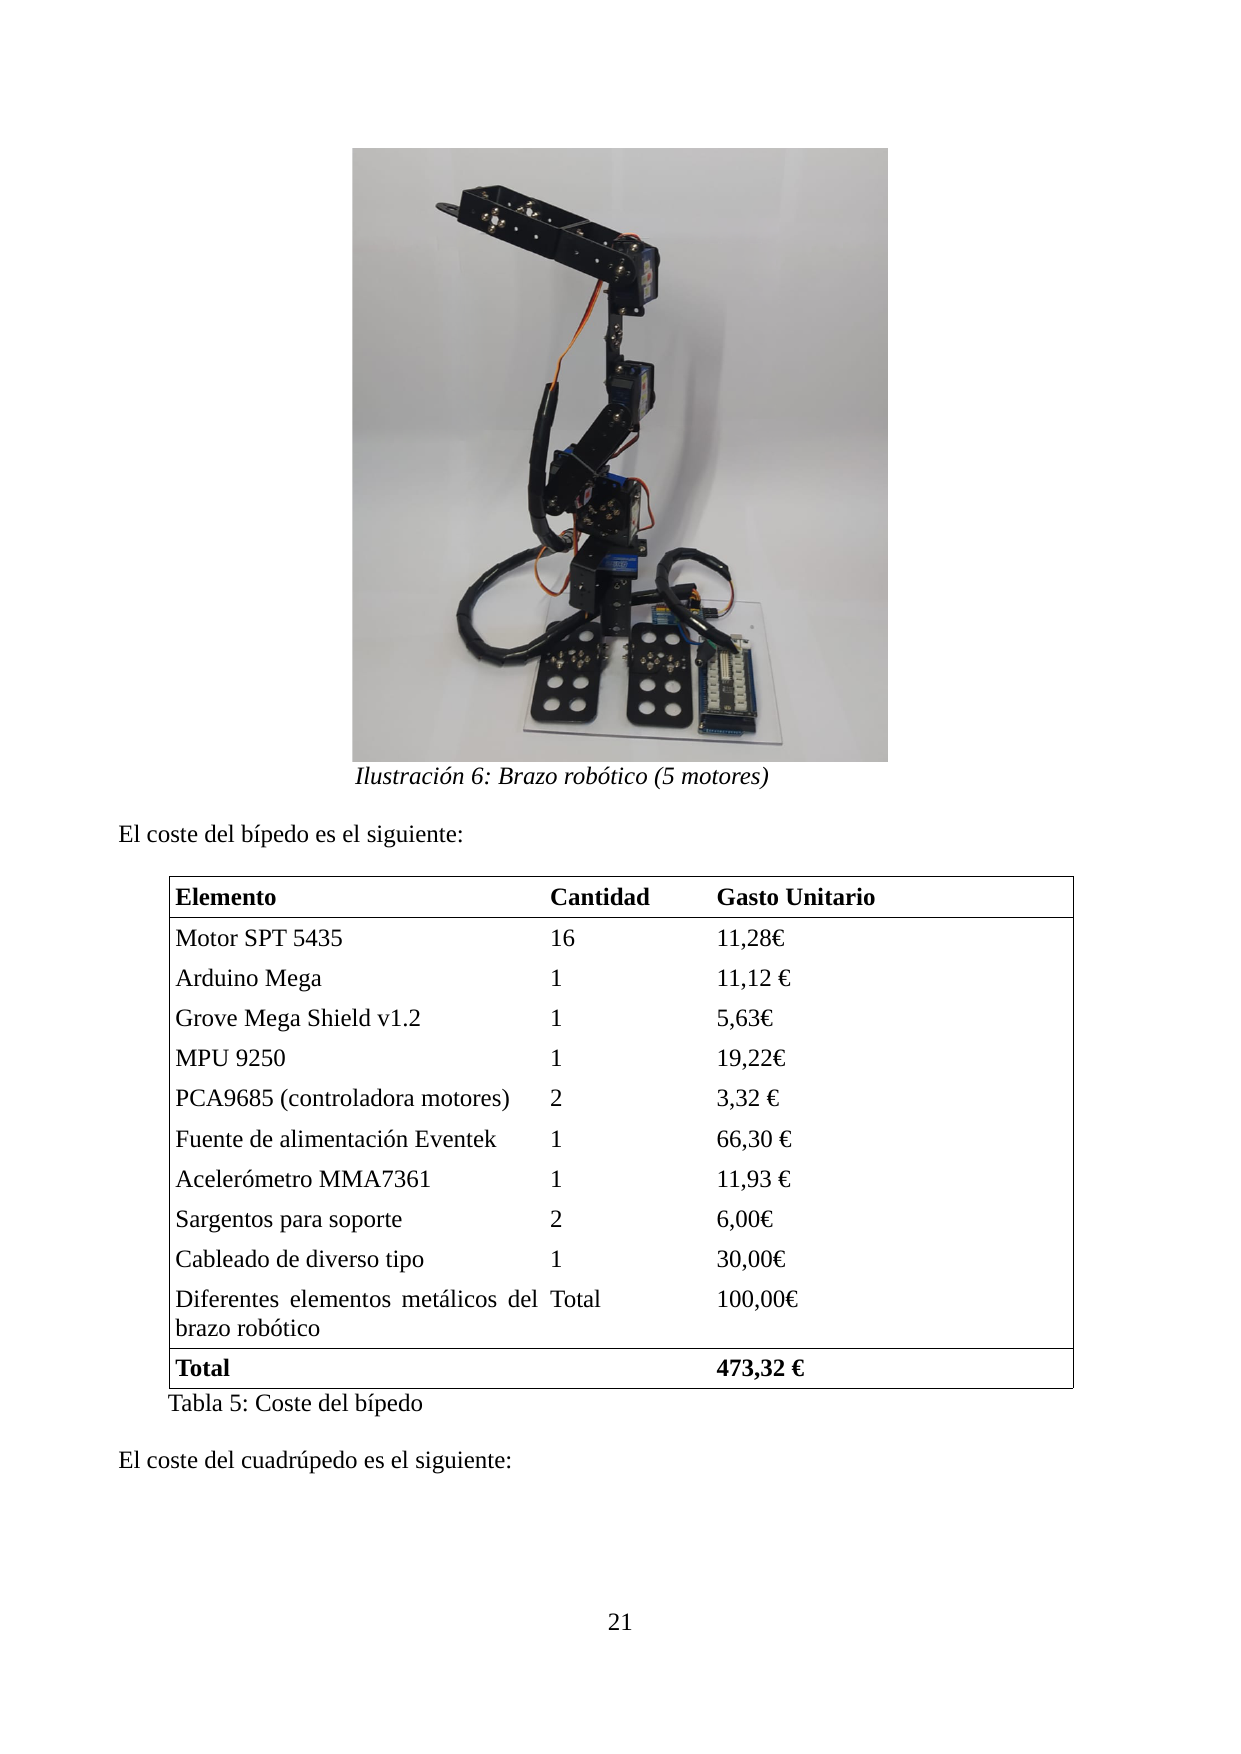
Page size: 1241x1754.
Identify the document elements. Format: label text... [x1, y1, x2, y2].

text El coste del bípedo es el siguiente: [118, 819, 1122, 848]
table_cell 1 [544, 1118, 711, 1158]
table_cell 1 [544, 957, 711, 997]
text Tabla 5: Coste del bípedo [168, 1388, 1073, 1417]
table_cell Fuente de alimentación Eventek [170, 1118, 544, 1158]
table_cell 30,00€ [711, 1239, 1073, 1279]
table_cell PCA9685 (controladora motores) [170, 1078, 544, 1118]
table_cell 2 [544, 1078, 711, 1118]
table_cell Total [544, 1279, 711, 1348]
table_cell 100,00€ [711, 1279, 1073, 1348]
table_cell 1 [544, 1158, 711, 1198]
table_cell Total [170, 1349, 544, 1388]
table_cell 11,93 € [711, 1158, 1073, 1198]
table_cell [544, 1349, 711, 1388]
table_cell Grove Mega Shield v1.2 [170, 997, 544, 1037]
table_cell Sargentos para soporte [170, 1198, 544, 1238]
table_cell Diferentes elementos metálicos del brazo robótico [170, 1279, 544, 1348]
table_header Elemento [170, 877, 544, 917]
table_header Gasto Unitario [711, 877, 1073, 917]
table_cell Cableado de diverso tipo [170, 1239, 544, 1279]
text El coste del cuadrúpedo es el siguiente: [118, 1446, 1122, 1474]
table_cell Arduino Mega [170, 957, 544, 997]
table_cell 11,12 € [711, 957, 1073, 997]
table_cell 1 [544, 1038, 711, 1078]
table_cell Motor SPT 5435 [170, 918, 544, 957]
picture [352, 148, 888, 762]
table_cell 66,30 € [711, 1118, 1073, 1158]
table_cell 16 [544, 918, 711, 957]
text Ilustración 6: Brazo robótico (5 motores) [355, 762, 886, 790]
table_cell 3,32 € [711, 1078, 1073, 1118]
table_cell 1 [544, 1239, 711, 1279]
table_cell Acelerómetro MMA7361 [170, 1158, 544, 1198]
table_cell 1 [544, 997, 711, 1037]
table_cell 11,28€ [711, 918, 1073, 957]
table_header Cantidad [544, 877, 711, 917]
table_cell MPU 9250 [170, 1038, 544, 1078]
table_cell 473,32 € [711, 1349, 1073, 1388]
table_cell 19,22€ [711, 1038, 1073, 1078]
table_cell 2 [544, 1198, 711, 1238]
table_cell 6,00€ [711, 1198, 1073, 1238]
table_cell 5,63€ [711, 997, 1073, 1037]
